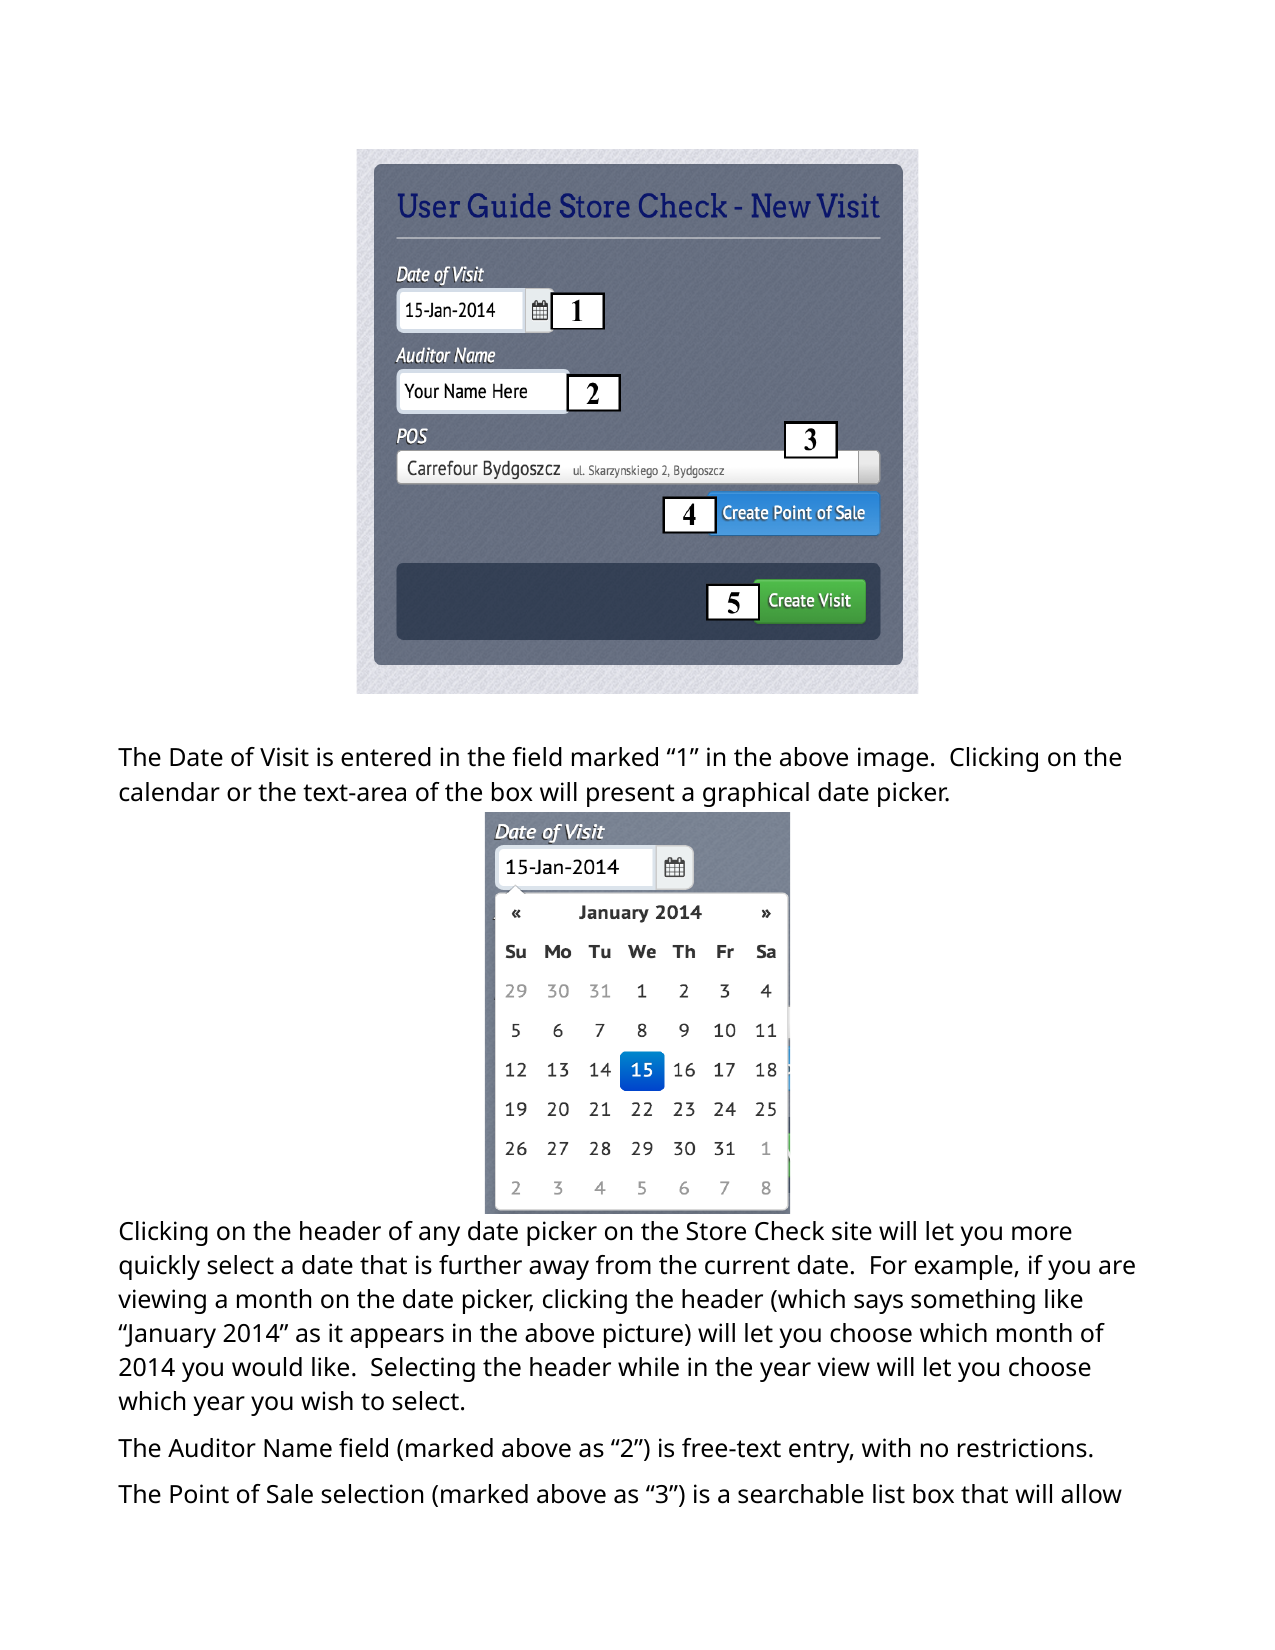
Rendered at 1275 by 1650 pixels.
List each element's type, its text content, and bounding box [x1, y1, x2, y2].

text Clicking on the header of any date picker on the Store Check site will let you more quickly select a date that is further away from the current date. For example, if you are viewing a month on the date picker, clicking the header (which says something like “January 2014” as it appears in the above picture) will let you choose which month of 2014 you would like. Selecting the header while in the year view will let you choose which year you wish to select. [118, 821, 1157, 1418]
text The Point of Sale selection (marked above as “3”) is a searchable list box that will allow [118, 1477, 1157, 1511]
text The Date of Visit is entered in the field marked “1” in the above image. Clicking on the calendar or the text-area of the box will present a graphical date picker. [118, 740, 1157, 808]
picture [356, 149, 919, 694]
text The Auditor Name field (marked above as “2”) is free-text entry, with no restrictions. [118, 1431, 1157, 1465]
picture [484, 812, 791, 1214]
